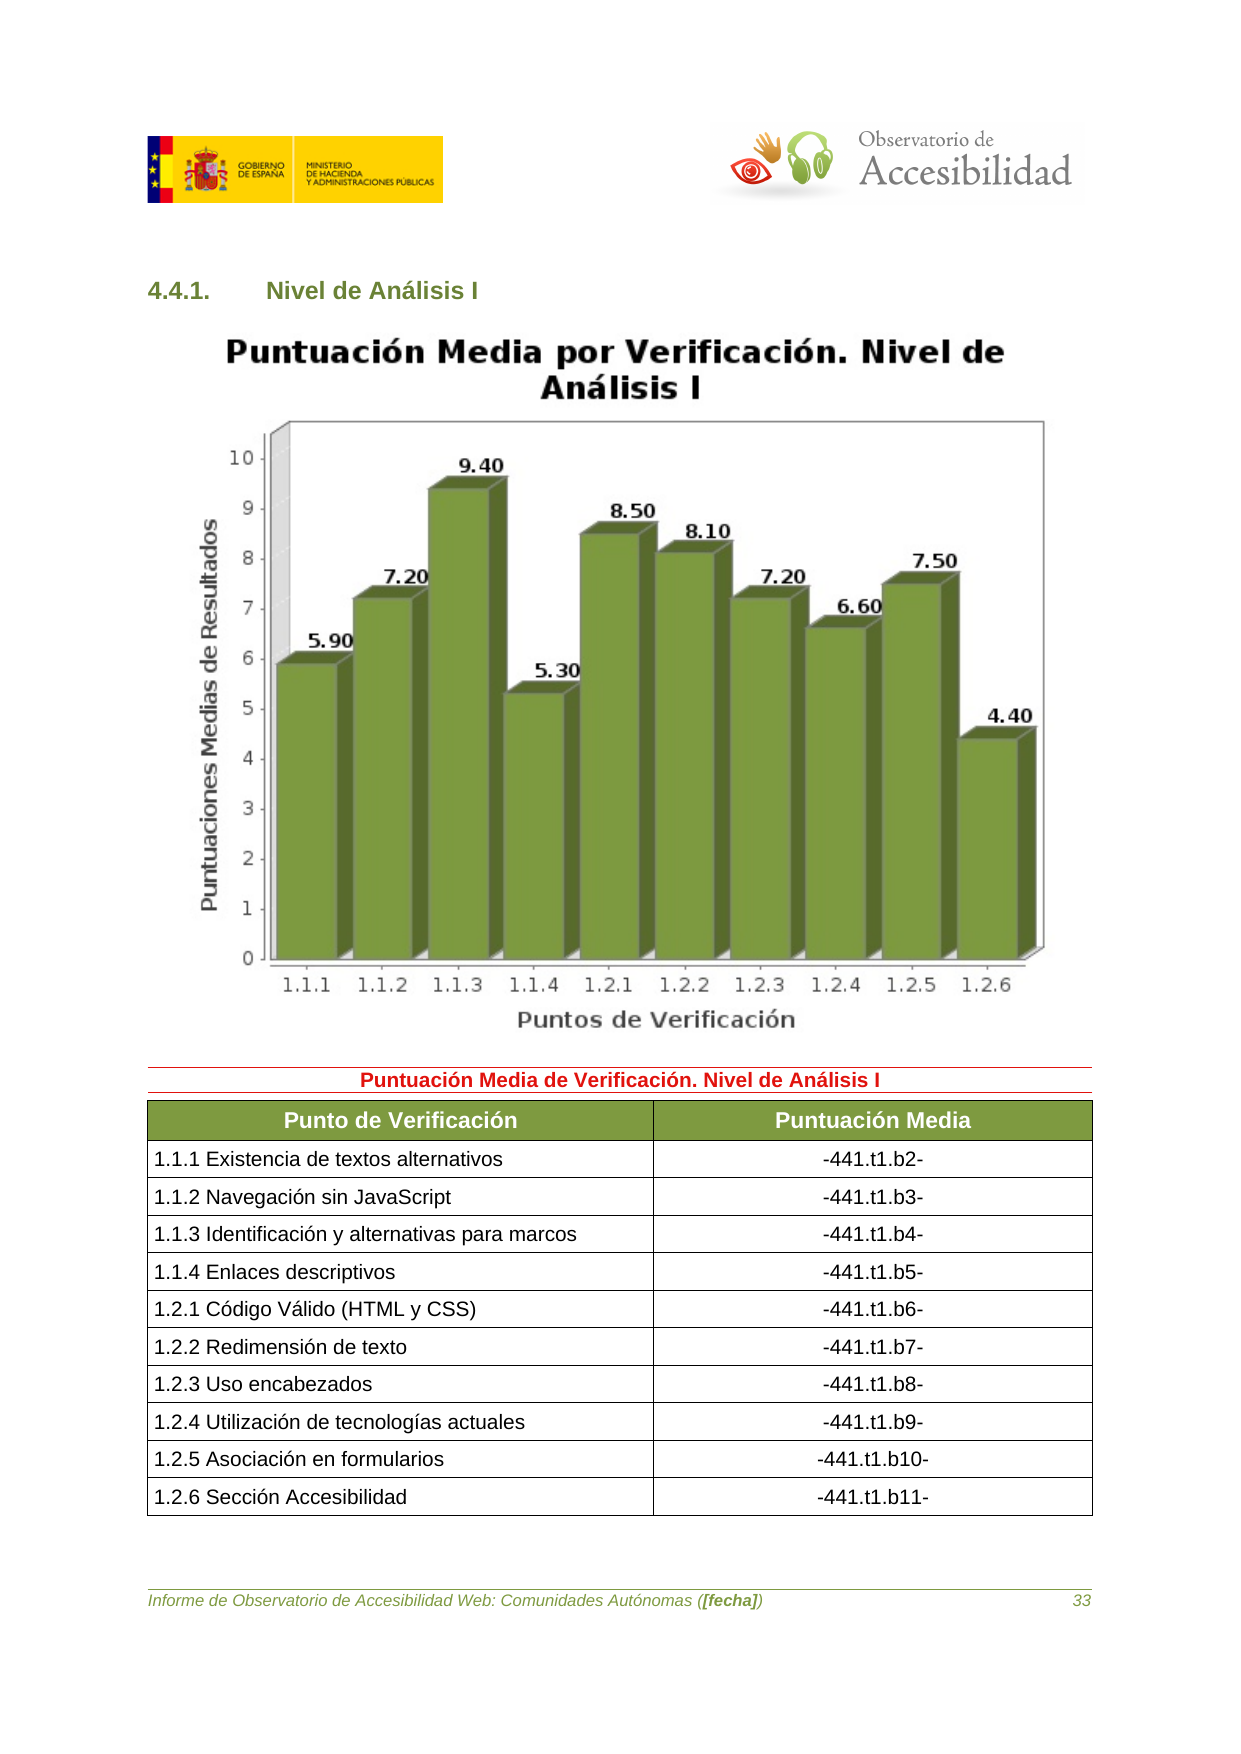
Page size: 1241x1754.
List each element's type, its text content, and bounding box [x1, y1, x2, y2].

table_cell 1.2.5 Asociación en formularios [148, 1441, 653, 1477]
table_cell -441.t1.b9- [654, 1403, 1092, 1440]
text Puntuación Media de Verificación. Nivel de Análisis I [148, 1068, 1092, 1092]
table_cell -441.t1.b6- [654, 1291, 1092, 1327]
picture [147, 136, 443, 203]
table_cell 1.1.3 Identificación y alternativas para marcos [148, 1216, 653, 1252]
table_cell 1.2.2 Redimensión de texto [148, 1328, 653, 1365]
table_cell -441.t1.b3- [654, 1178, 1092, 1215]
table_header Punto de Verificación [148, 1101, 653, 1140]
table_cell -441.t1.b5- [654, 1253, 1092, 1290]
picture [178, 332, 1062, 1042]
table_cell 1.1.4 Enlaces descriptivos [148, 1253, 653, 1290]
table_cell -441.t1.b11- [654, 1478, 1092, 1515]
table_cell 1.2.1 Código Válido (HTML y CSS) [148, 1291, 653, 1327]
table_cell -441.t1.b8- [654, 1366, 1092, 1402]
table_cell -441.t1.b10- [654, 1441, 1092, 1477]
table_cell 1.1.2 Navegación sin JavaScript [148, 1178, 653, 1215]
picture [710, 122, 1086, 205]
table_cell 1.2.4 Utilización de tecnologías actuales [148, 1403, 653, 1440]
table_cell 1.2.6 Sección Accesibilidad [148, 1478, 653, 1515]
table_cell 1.1.1 Existencia de textos alternativos [148, 1141, 653, 1177]
list Nivel de Análisis I [148, 276, 1092, 304]
table_cell -441.t1.b2- [654, 1141, 1092, 1177]
table_cell -441.t1.b7- [654, 1328, 1092, 1365]
table_header Puntuación Media [654, 1101, 1092, 1140]
table_cell 1.2.3 Uso encabezados [148, 1366, 653, 1402]
table_cell -441.t1.b4- [654, 1216, 1092, 1252]
